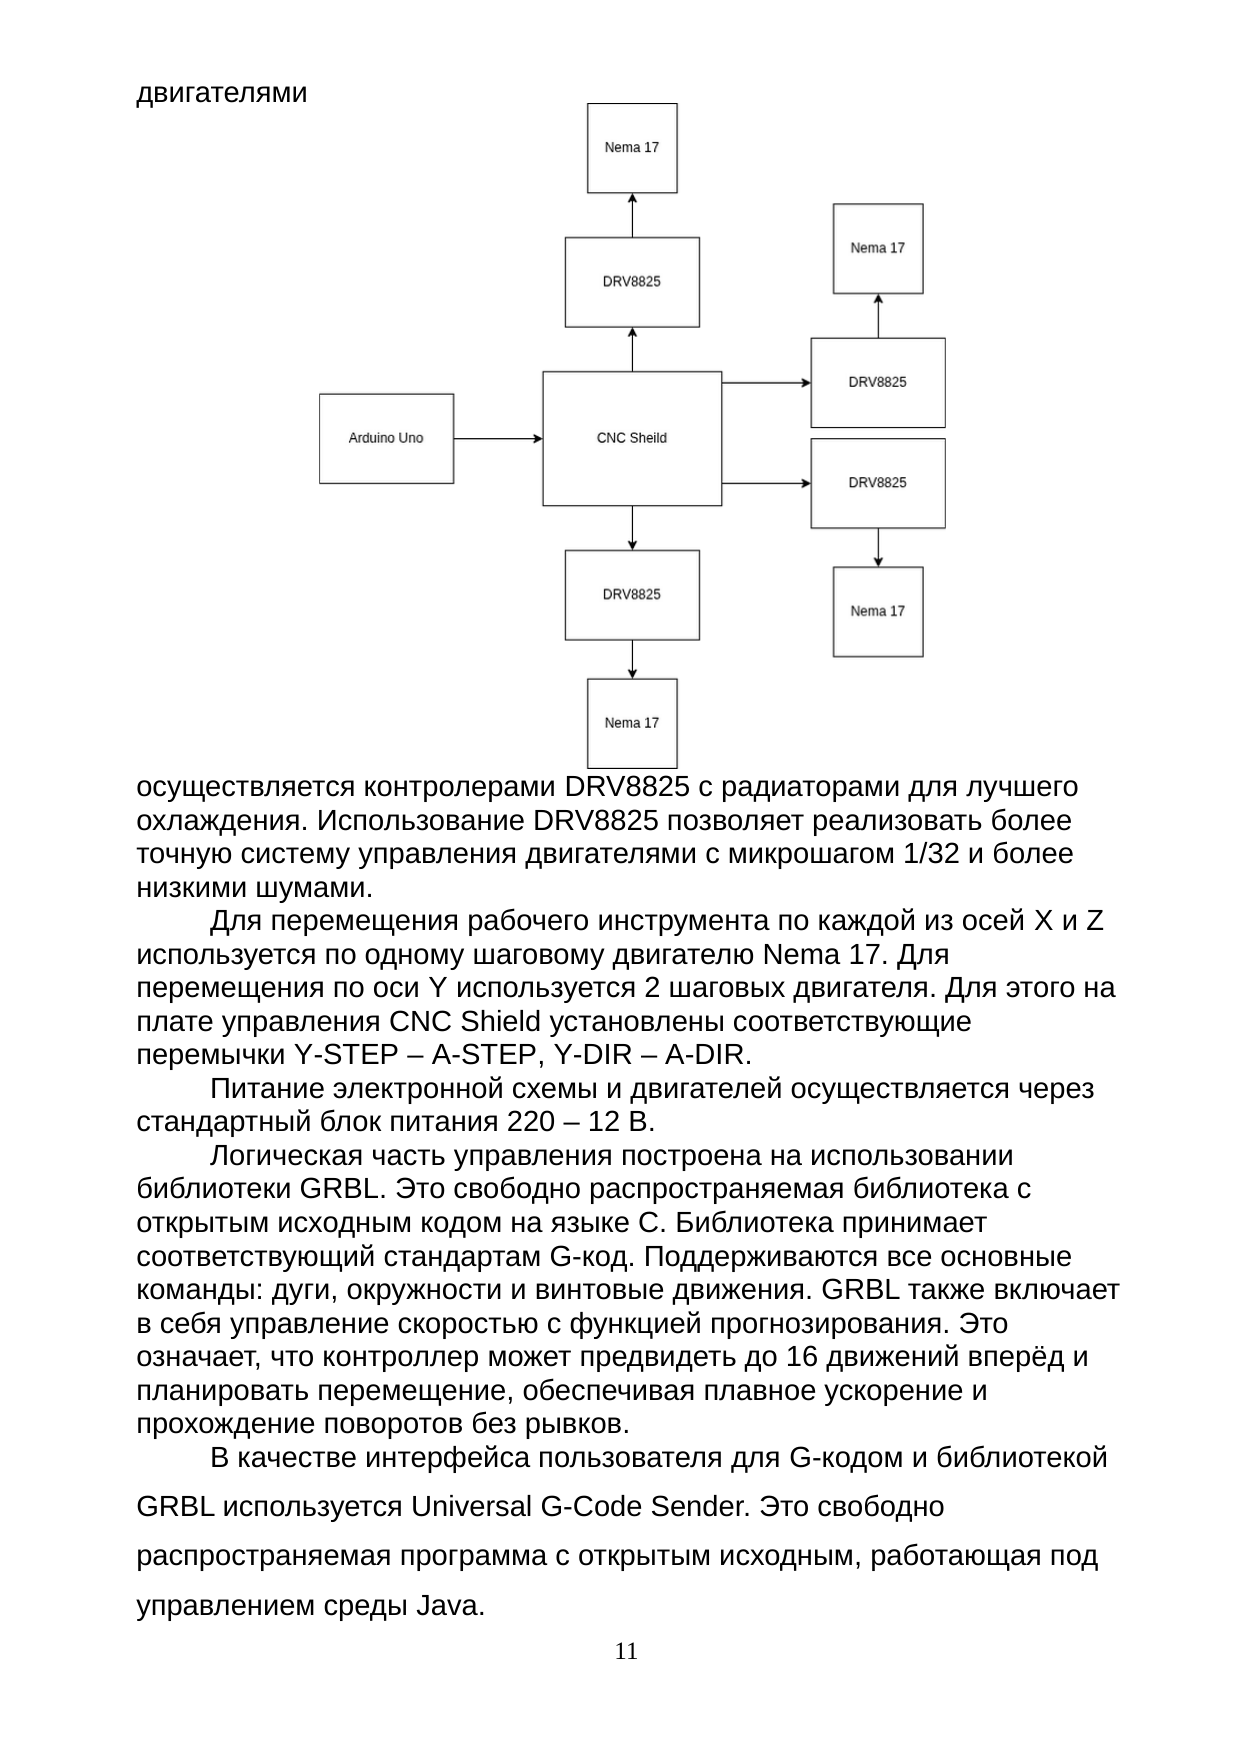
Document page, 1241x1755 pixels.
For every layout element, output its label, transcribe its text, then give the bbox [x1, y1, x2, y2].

text В качестве интерфейса пользователя для G-кодом и библиотекой GRBL используется Universal G-Code Sender. Это свободно распространяемая программа с открытым исходным, работающая под управлением среды Java. [136, 1440, 1122, 1621]
text Питание электронной схемы и двигателей осуществляется через стандартный блок питания 220 – 12 В. [136, 1071, 1122, 1138]
text двигателями осуществляется контролерами DRV8825 с радиаторами для лучшего охлаждения. Использование DRV8825 позволяет реализовать более точную систему управления двигателями с микрошагом 1/32 и более низкими шумами. [136, 75, 1122, 903]
text Для перемещения рабочего инструмента по каждой из осей X и Z используется по одному шаговому двигателю Nema 17. Для перемещения по оси Y используется 2 шаговых двигателя. Для этого на плате управления CNC Shield установлены соответствующие перемычки Y‑STEP – A‑STEP, Y‑DIR – A‑DIR. [136, 903, 1122, 1071]
text Логическая часть управления построена на использовании библиотеки GRBL. Это свободно распространяемая библиотека с открытым исходным кодом на языке С. Библиотека принимает соответствующий стандартам G-код. Поддерживаются все основные команды: дуги, окружности и винтовые движения. GRBL также включает в себя управление скоростью с функцией прогнозирования. Это означает, что контроллер может предвидеть до 16 движений вперёд и планировать перемещение, обеспечивая плавное ускорение и прохождение поворотов без рывков. [136, 1138, 1122, 1440]
picture [319, 103, 946, 769]
